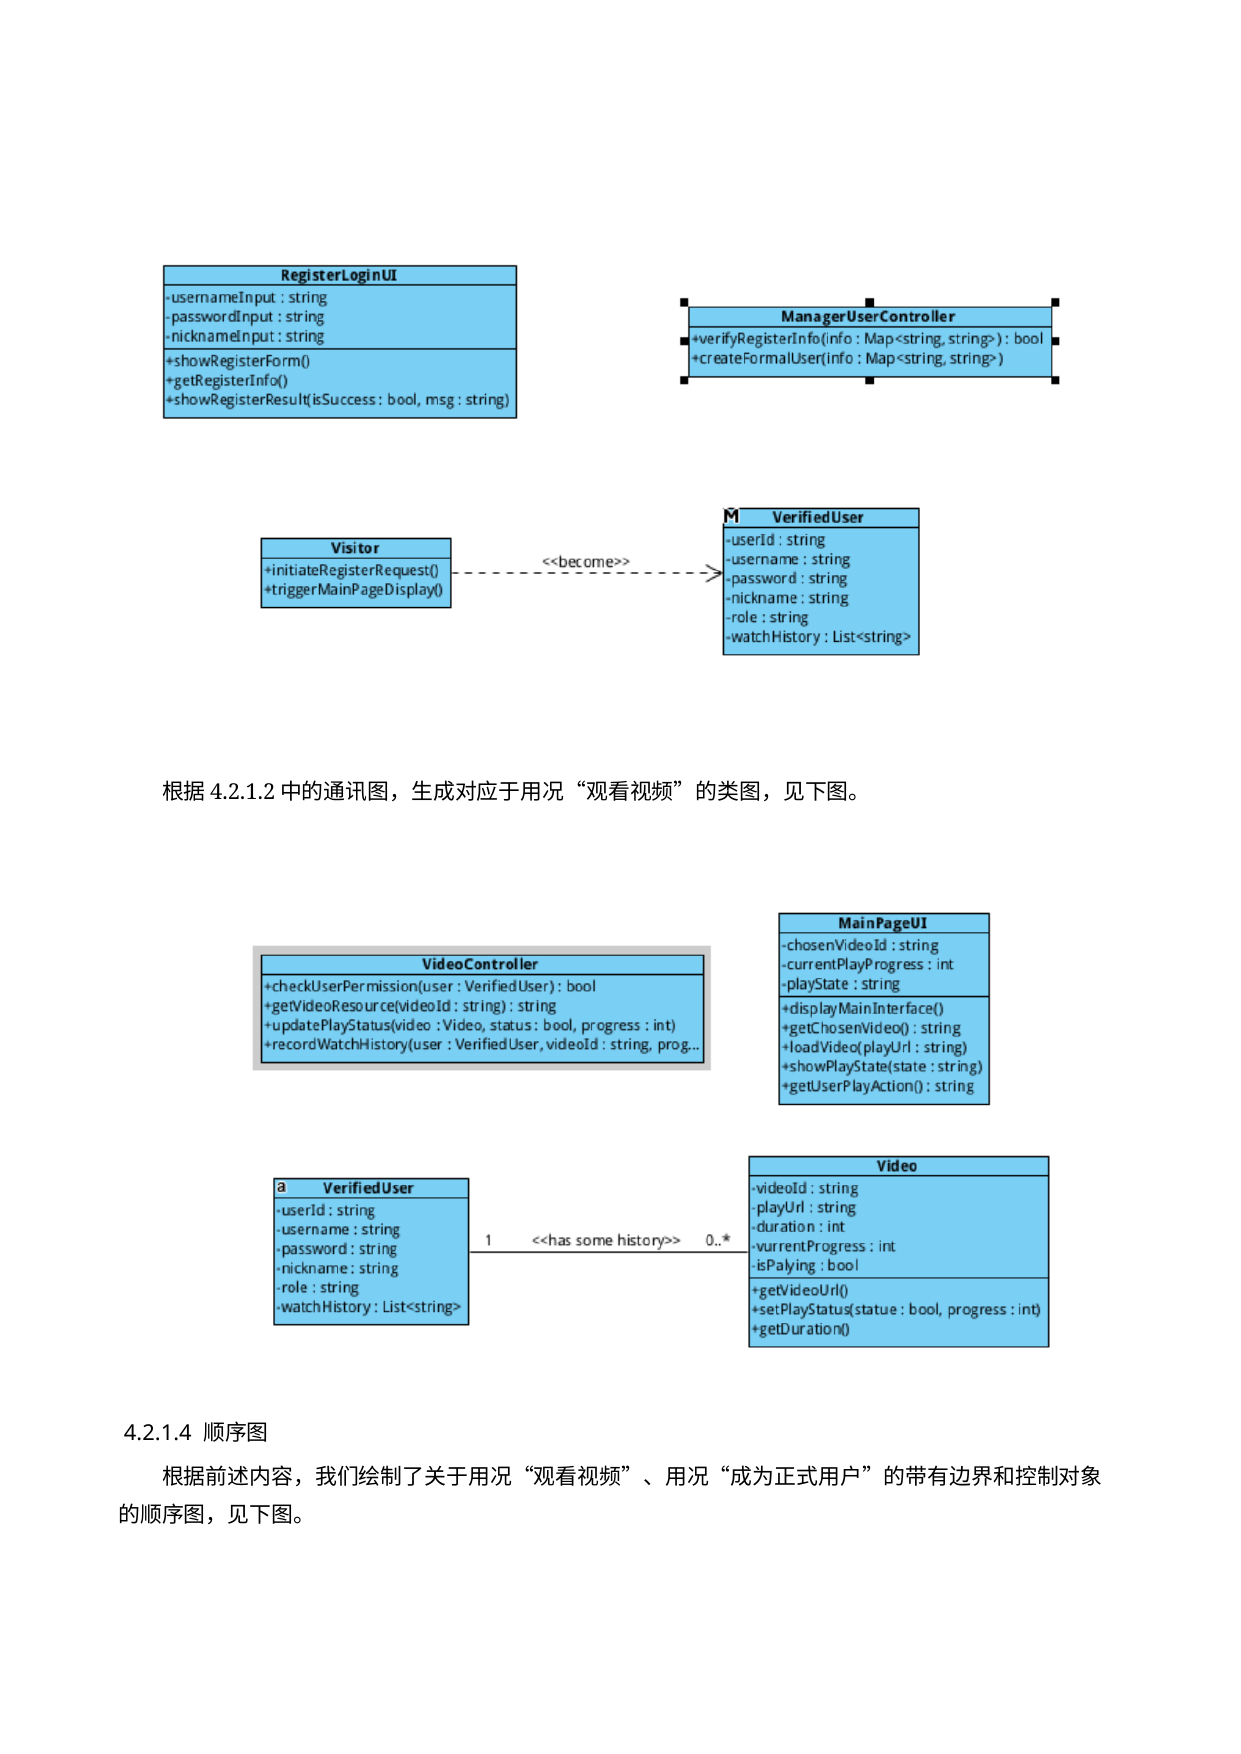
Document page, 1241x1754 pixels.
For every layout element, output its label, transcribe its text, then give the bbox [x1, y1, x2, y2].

subtitle 顺序图 [118, 1415, 1122, 1447]
picture [118, 818, 1123, 1370]
text 根据前述内容，我们绘制了关于用况“观看视频”、用况“成为正式用户”的带有边界和控制对象的顺序图，见下图。 [118, 1459, 1122, 1529]
picture [118, 187, 1123, 739]
text 根据4.2.1.2中的通讯图，生成对应于用况“观看视频”的类图，见下图。 [118, 774, 1122, 805]
